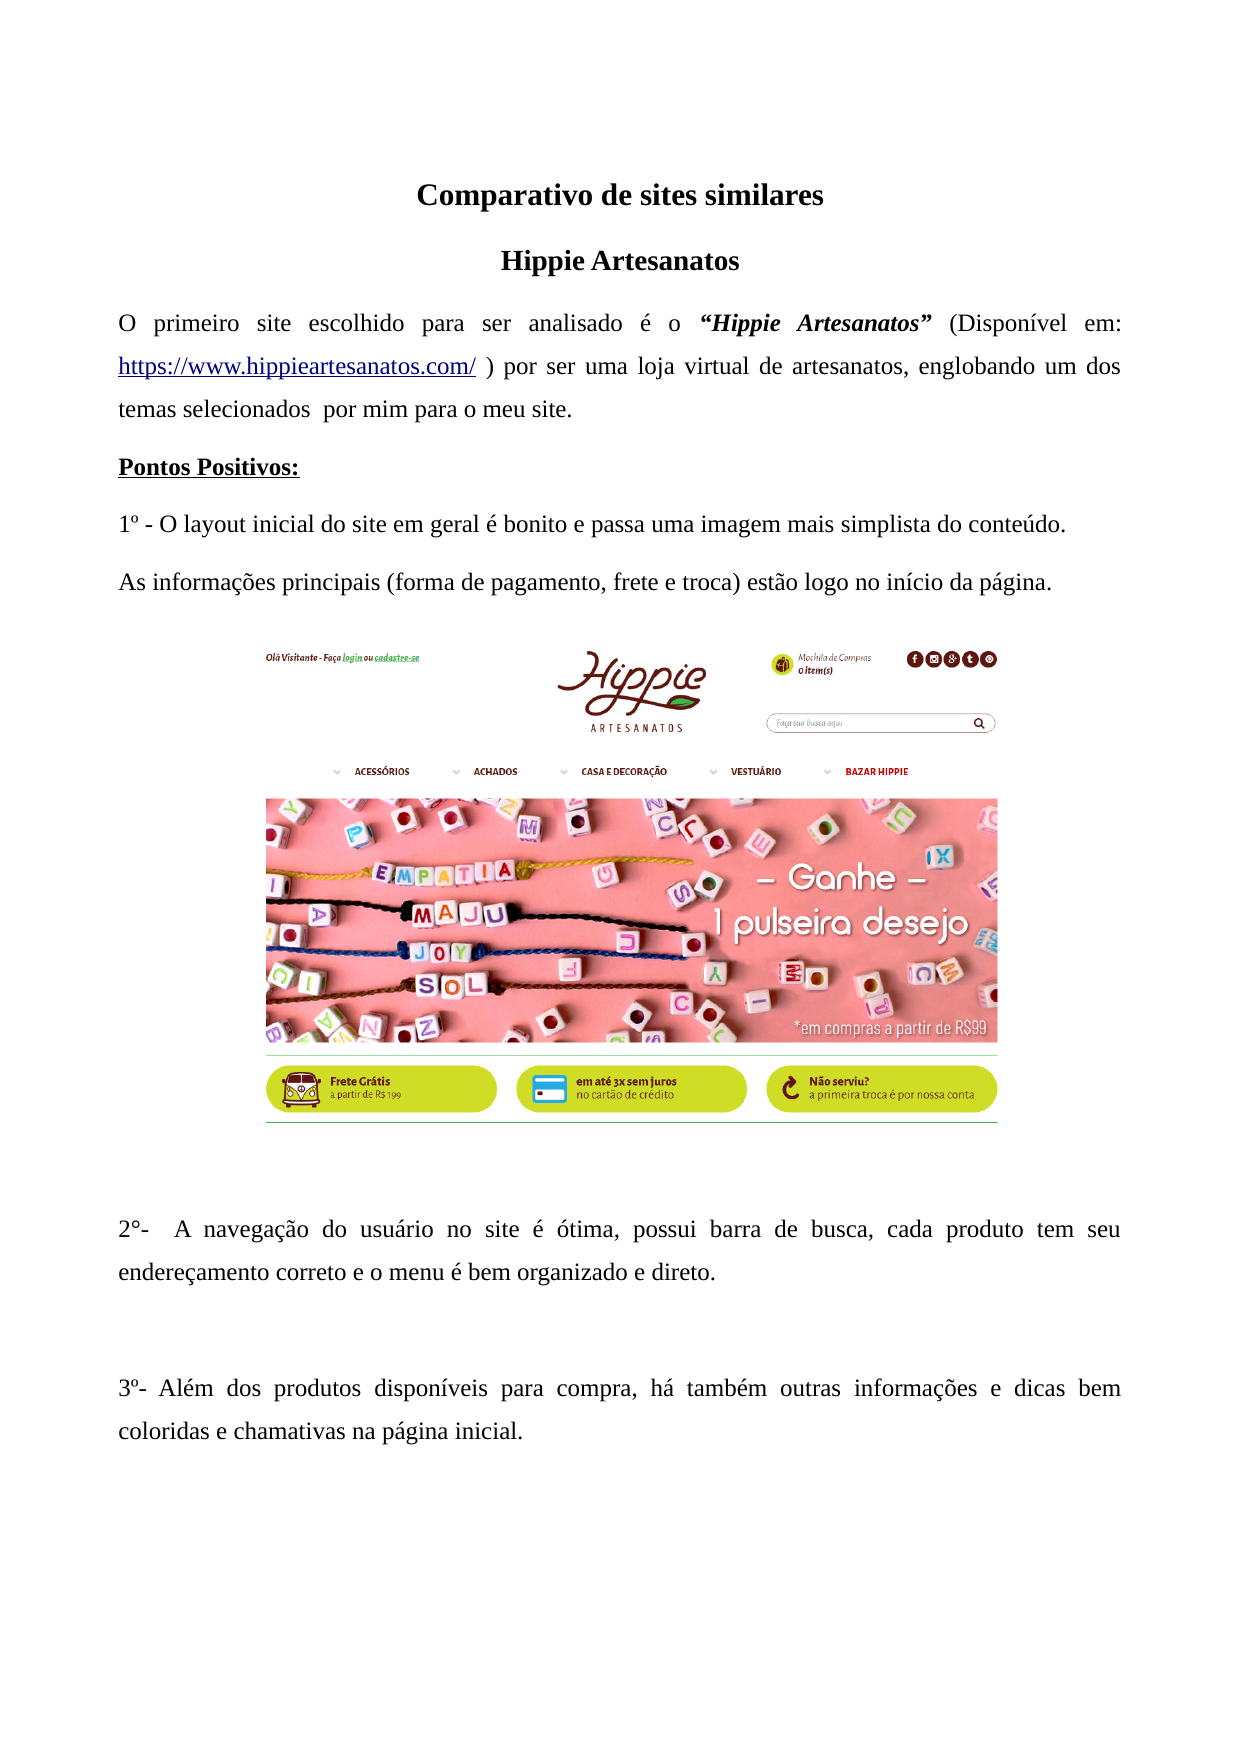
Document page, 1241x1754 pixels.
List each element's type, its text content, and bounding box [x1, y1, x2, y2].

text 2°- A navegação do usuário no site é ótima, possui barra de busca, cada produto tem seu endereçamento correto e o menu é bem organizado e direto. [118, 1214, 1122, 1286]
text O primeiro site escolhido para ser analisado é o “Hippie Artesanatos” (Disponível em: https://www.hippieartesanatos.com/ ) por ser uma loja virtual de artesanatos, englobando um dos temas selecionados por mim para o meu site. [118, 308, 1122, 423]
text Pontos Positivos: [118, 452, 1122, 480]
text As informações principais (forma de pagamento, frete e troca) estão logo no início da página. [118, 567, 1122, 596]
text Hippie Artesanatos [118, 243, 1122, 276]
text 1º - O layout inicial do site em geral é bonito e passa uma imagem mais simplista do conteúdo. [118, 509, 1122, 538]
title Comparativo de sites similares [118, 176, 1122, 212]
picture [128, 642, 1133, 1143]
text 3º- Além dos produtos disponíveis para compra, há também outras informações e dicas bem coloridas e chamativas na página inicial. [118, 1373, 1122, 1445]
